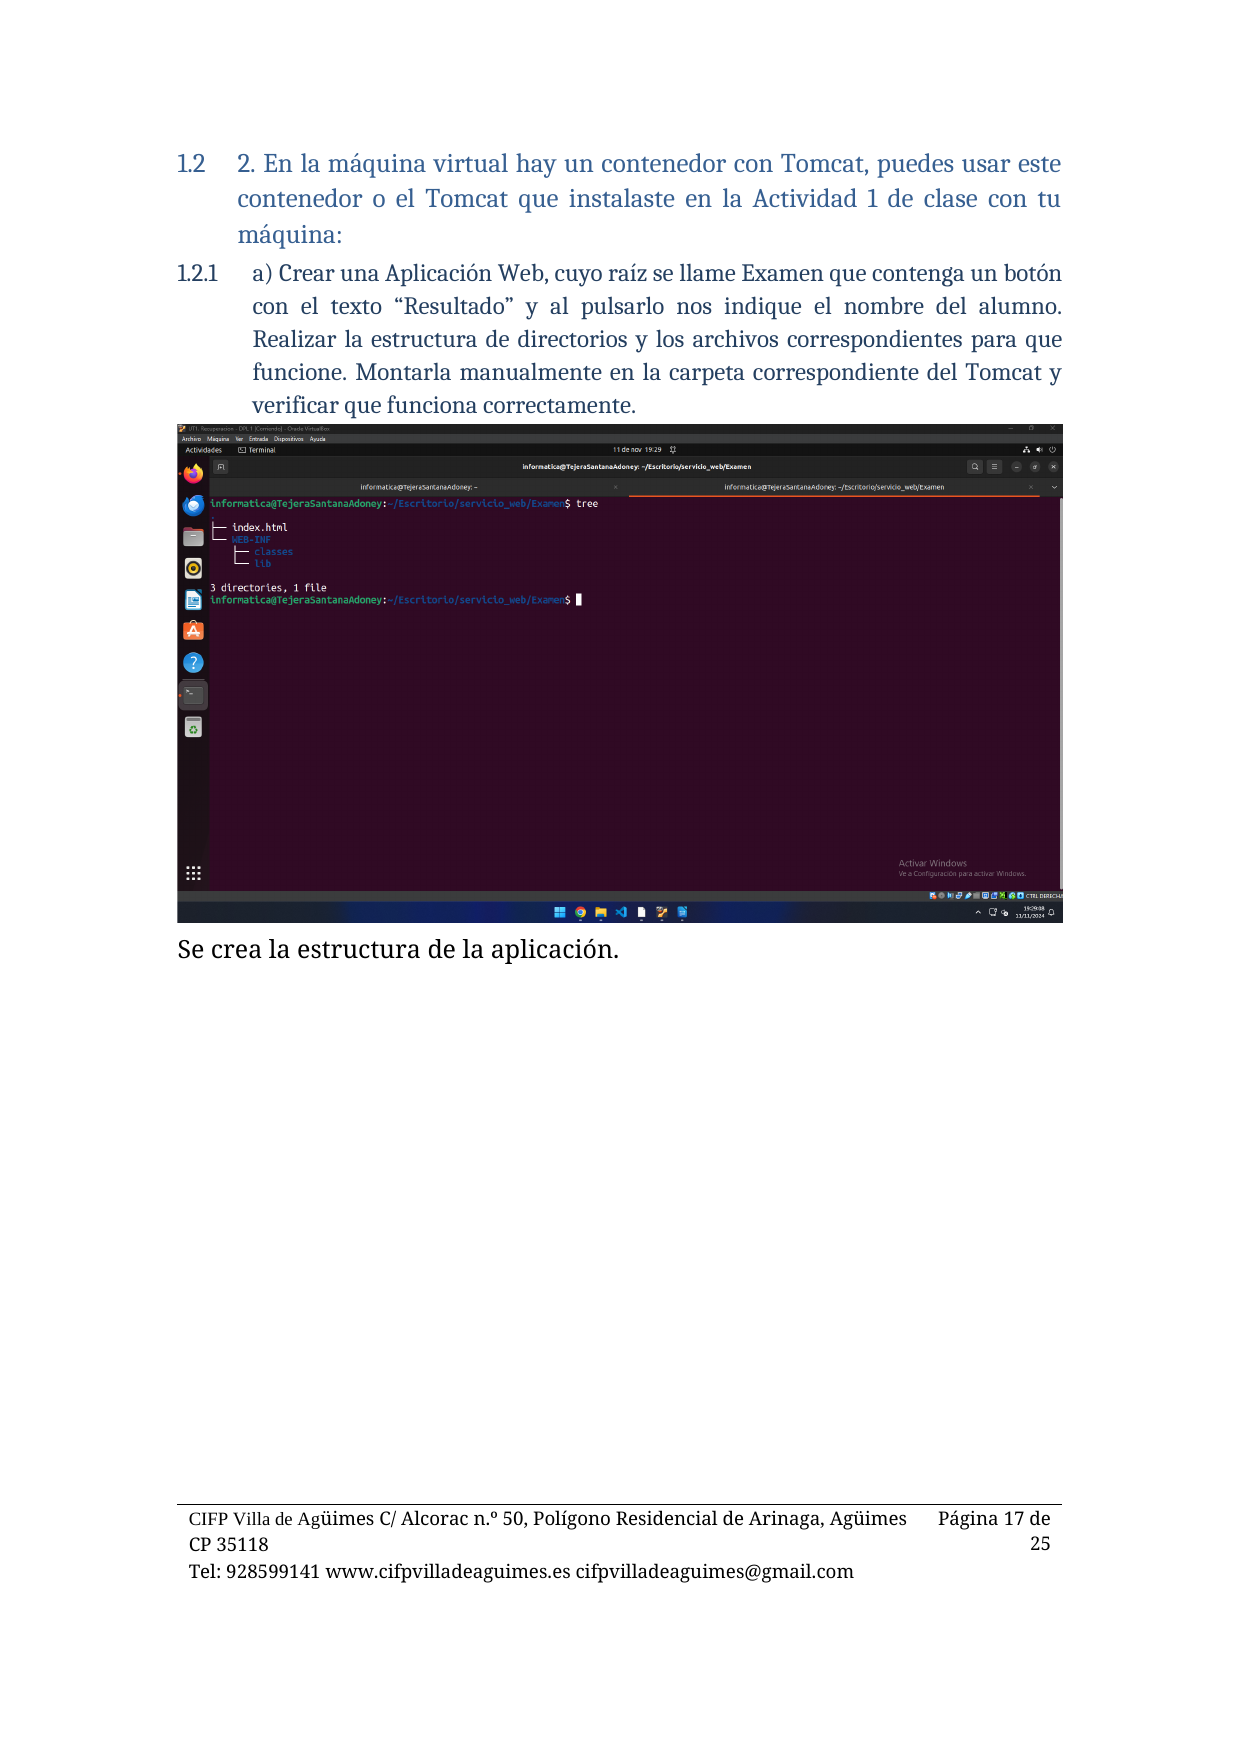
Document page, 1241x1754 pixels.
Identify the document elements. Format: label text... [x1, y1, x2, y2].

picture [177, 424, 1063, 923]
subtitle a) Crear una Aplicación Web, cuyo raíz se llame Examen que contenga un botón con el texto “Resultado” y al pulsarlo nos indique el nombre del alumno. Realizar la estructura de directorios y los archivos correspondientes para que funcione. Montarla manualmente en la carpeta correspondiente del Tomcat y verificar que funciona correctamente. [177, 259, 1063, 420]
text Se crea la estructura de la aplicación. [177, 923, 1063, 966]
subtitle 2. En la máquina virtual hay un contenedor con Tomcat, puedes usar este contenedor o el Tomcat que instalaste en la Actividad 1 de clase con tu máquina: [177, 148, 1063, 250]
